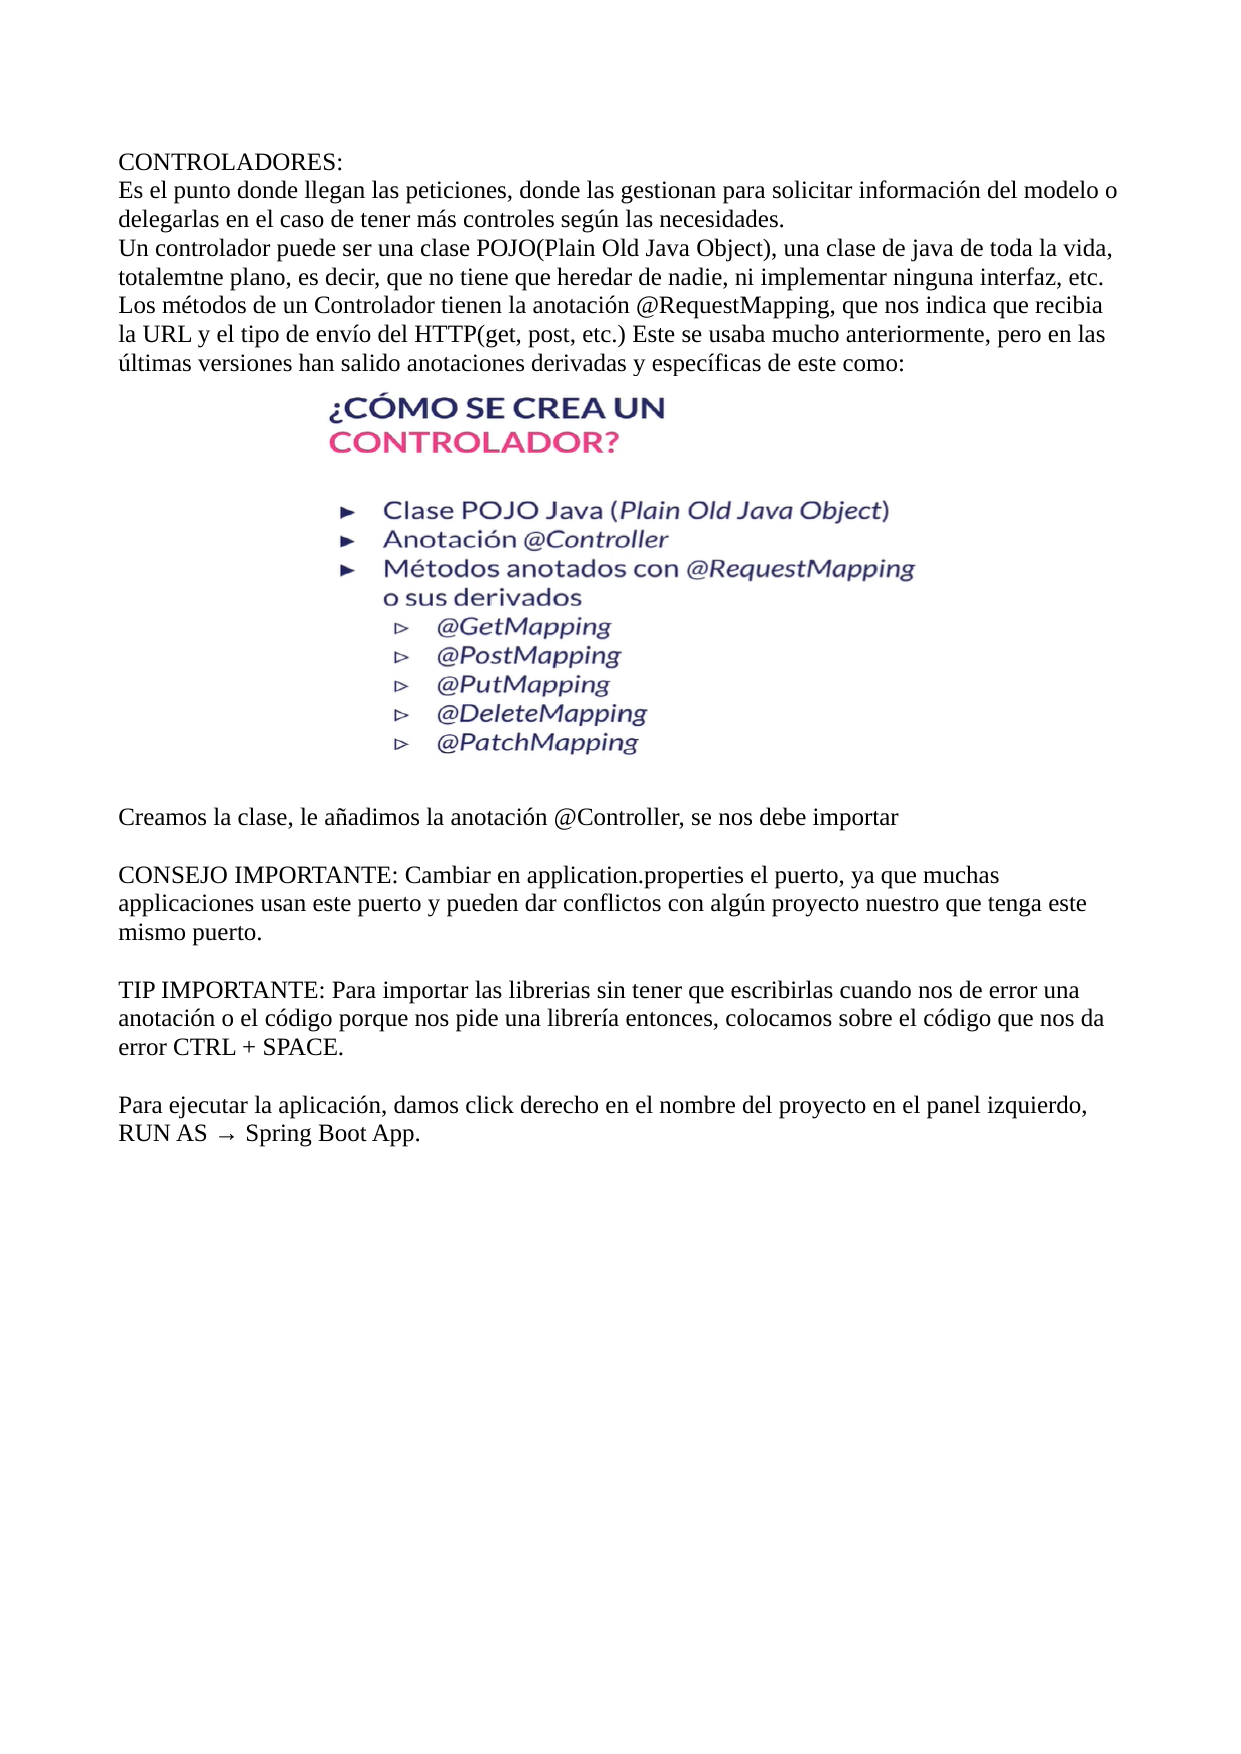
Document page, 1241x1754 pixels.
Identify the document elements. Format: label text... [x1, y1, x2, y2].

text Es el punto donde llegan las peticiones, donde las gestionan para solicitar información del modelo o delegarlas en el caso de tener más controles según las necesidades. [118, 176, 1122, 233]
text Creamos la clase, le añadimos la anotación @Controller, se nos debe importar [118, 802, 1122, 831]
text Para ejecutar la aplicación, damos click derecho en el nombre del proyecto en el panel izquierdo, RUN AS → Spring Boot App. [118, 1090, 1122, 1147]
text CONSEJO IMPORTANTE: Cambiar en application.properties el puerto, ya que muchas applicaciones usan este puerto y pueden dar conflictos con algún proyecto nuestro que tenga este mismo puerto. [118, 860, 1122, 946]
text Los métodos de un Controlador tienen la anotación @RequestMapping, que nos indica que recibia la URL y el tipo de envío del HTTP(get, post, etc.) Este se usaba mucho anteriormente, pero en las últimas versiones han salido anotaciones derivadas y específicas de este como: [118, 291, 1122, 377]
text Un controlador puede ser una clase POJO(Plain Old Java Object), una clase de java de toda la vida, totalemtne plano, es decir, que no tiene que heredar de nadie, ni implementar ninguna interfaz, etc. [118, 233, 1122, 291]
text CONTROLADORES: [118, 147, 1122, 176]
text TIP IMPORTANTE: Para importar las librerias sin tener que escribirlas cuando nos de error una anotación o el código porque nos pide una librería entonces, colocamos sobre el código que nos da error CTRL + SPACE. [118, 975, 1122, 1061]
